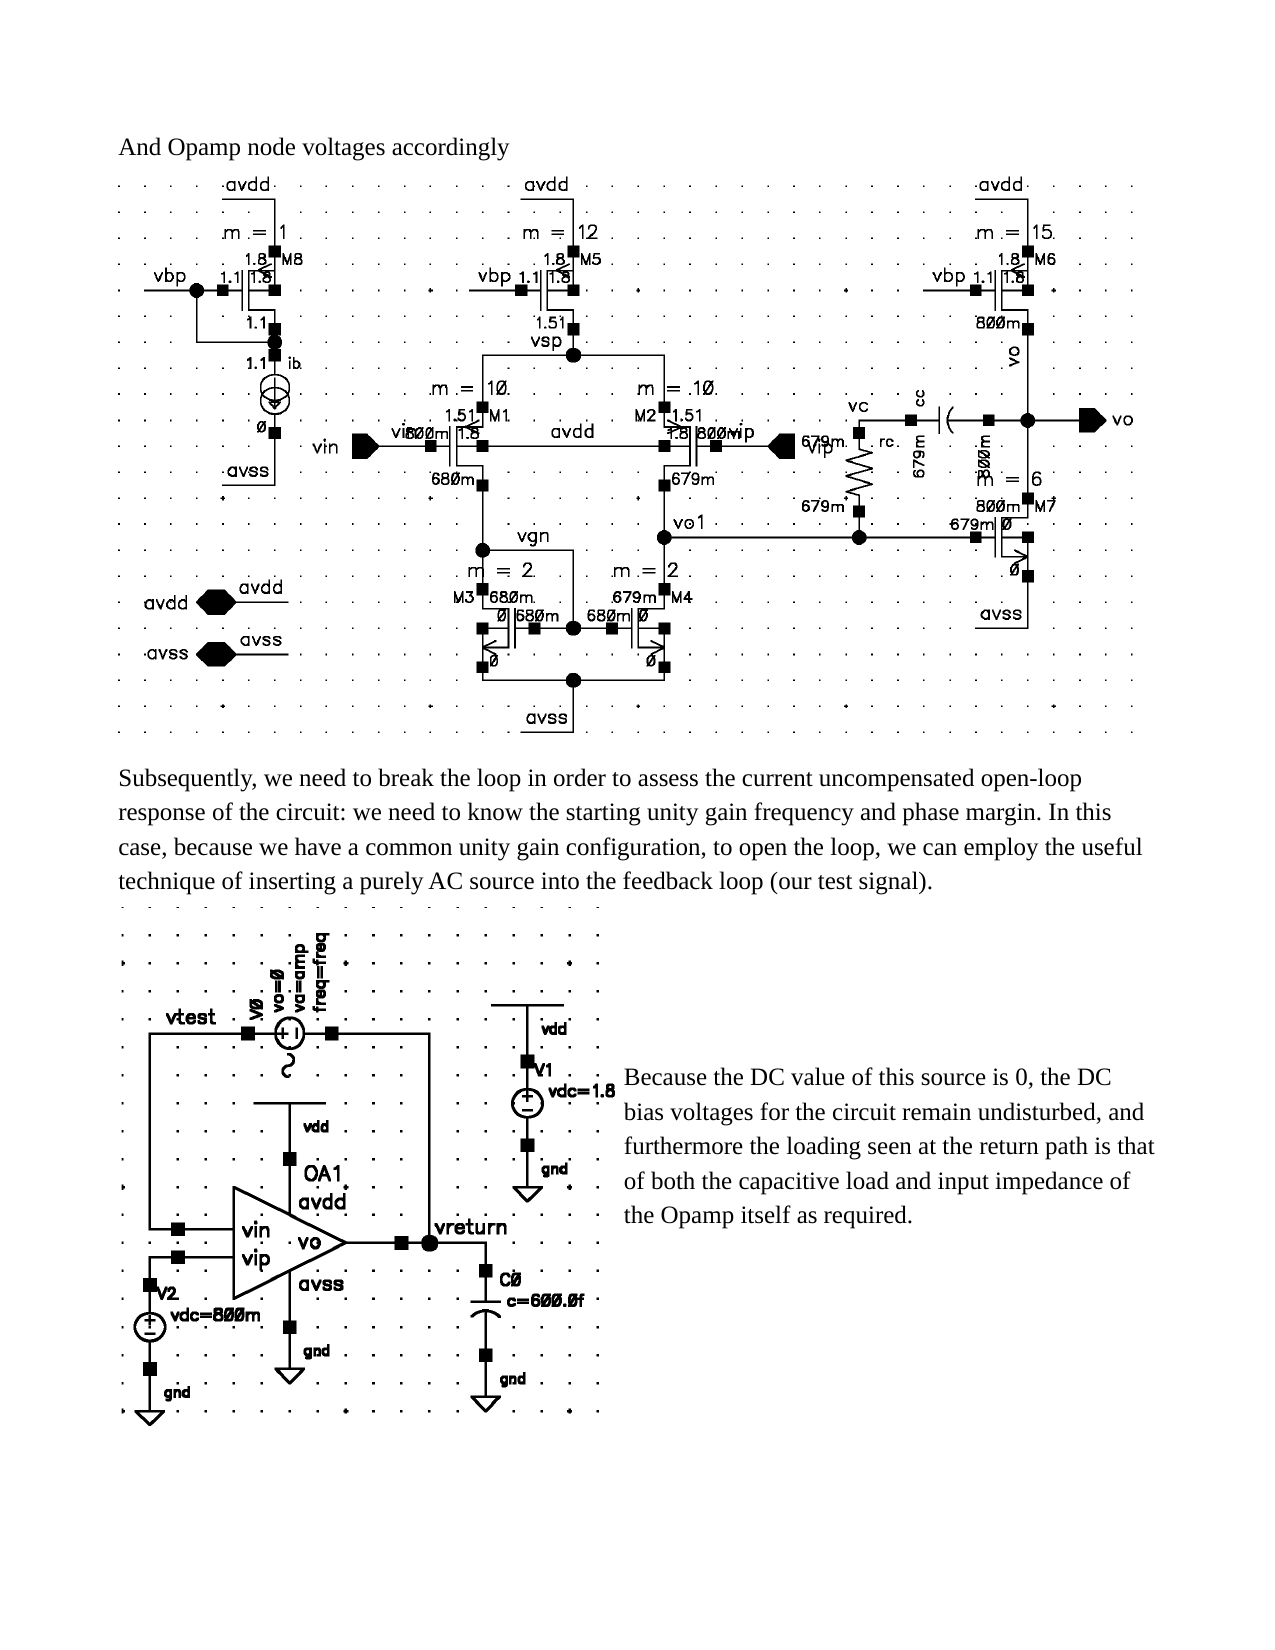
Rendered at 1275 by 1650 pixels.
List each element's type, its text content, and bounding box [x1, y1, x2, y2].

text Subsequently, we need to break the loop in order to assess the current uncompensated open-loop response of the circuit: we need to know the starting unity gain frequency and phase margin. In this case, because we have a common unity gain configuration, to open the loop, we can employ the useful technique of inserting a purely AC source into the feedback loop (our test signal). [118, 757, 1157, 895]
picture [121, 907, 624, 1433]
picture [118, 161, 1157, 757]
text Because the DC value of this source is 0, the DC bias voltages for the circuit remain undisturbed, and furthermore the loading seen at the return path is that of both the capacitive load and input impedance of the Opamp itself as required. [624, 1062, 1157, 1229]
text And Opamp node voltages accordingly [118, 132, 1157, 161]
